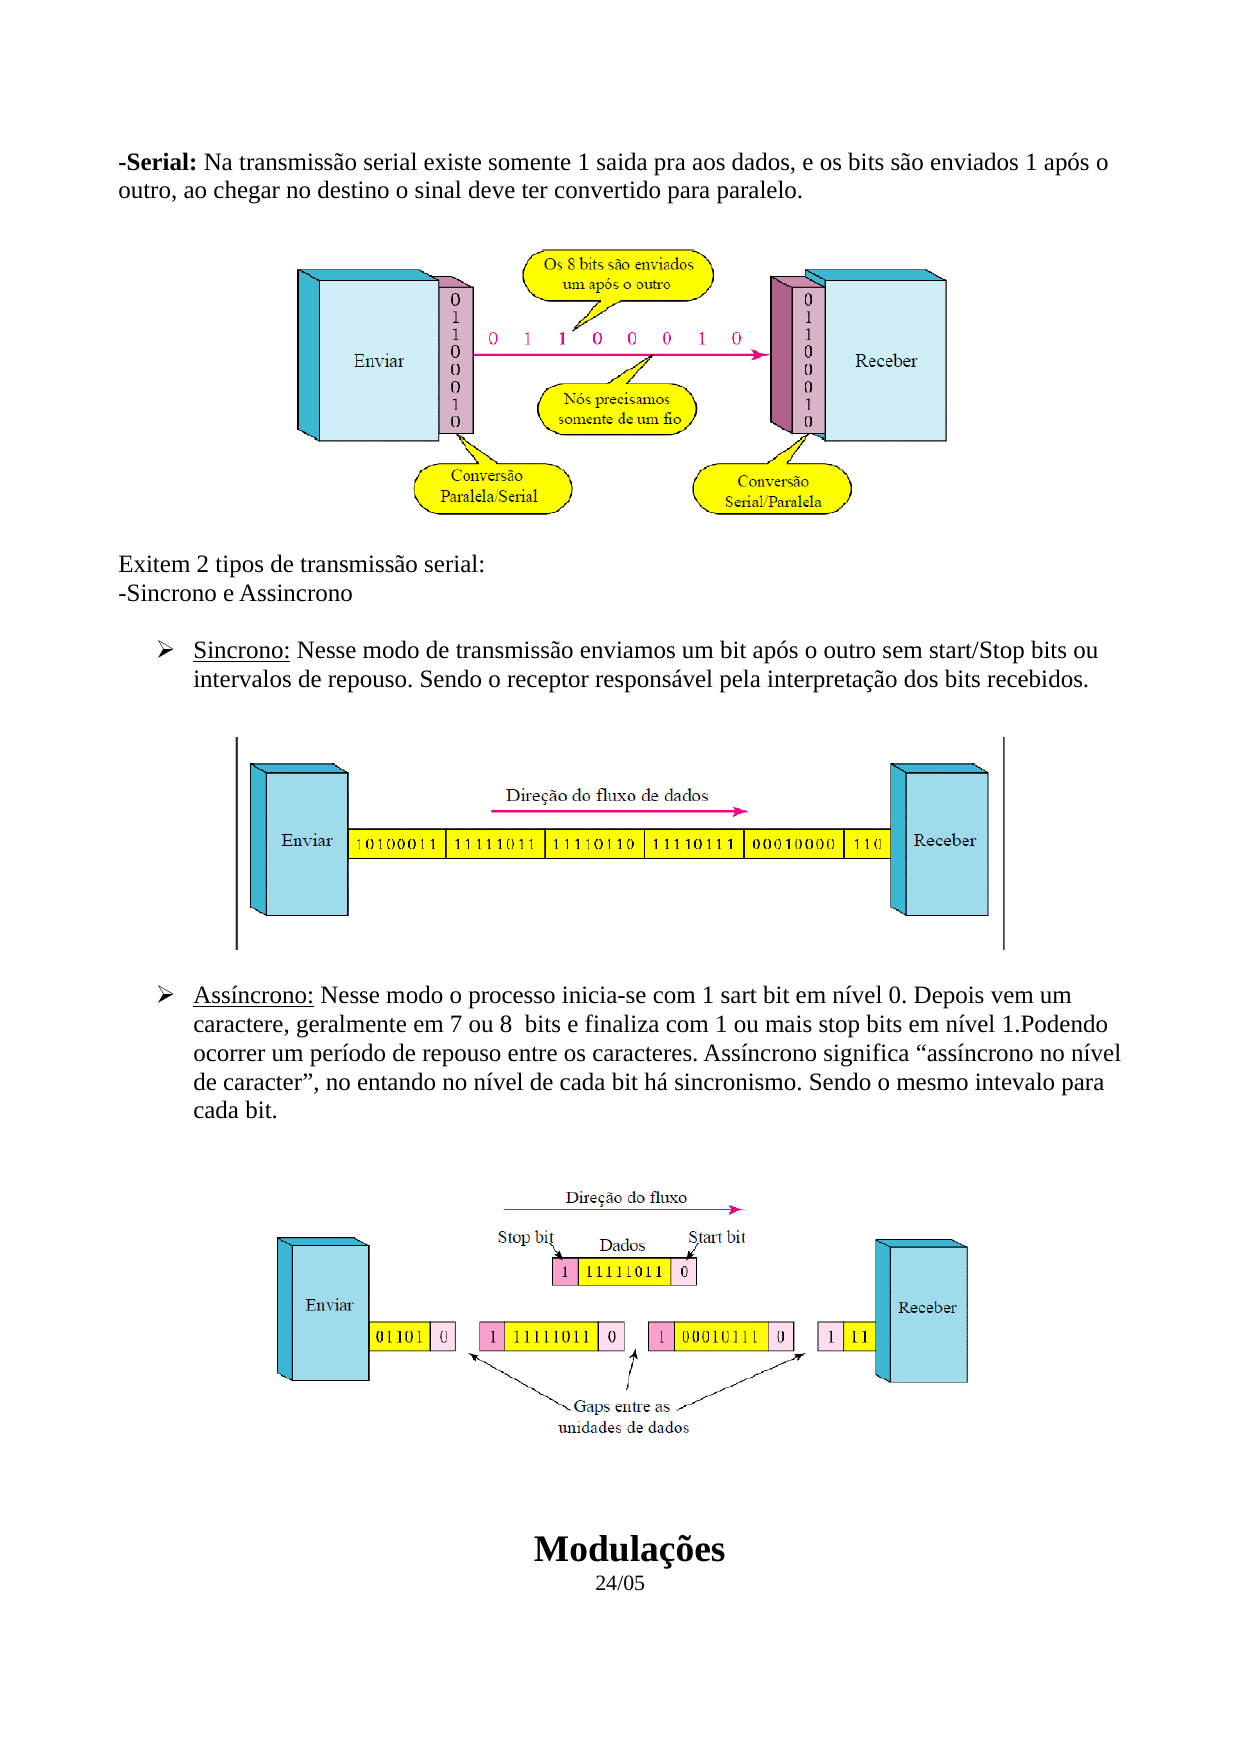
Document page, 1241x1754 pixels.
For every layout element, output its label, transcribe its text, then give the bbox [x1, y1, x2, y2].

text Modulações [118, 1527, 1122, 1570]
text -Sincrono e Assincrono [118, 578, 1122, 607]
text -Serial: Na transmissão serial existe somente 1 saida pra aos dados, e os bits são enviados 1 após o outro, ao chegar no destino o sinal deve ter convertido para paralelo. [118, 147, 1122, 204]
list Assíncrono: Nesse modo o processo inicia-se com 1 sart bit em nível 0. Depois vem um caractere, geralmente em 7 ou 8 bits e finaliza com 1 ou mais stop bits em nível 1.Podendo ocorrer um período de repouso entre os caracteres. Assíncrono significa “assíncrono no nível de caracter”, no entando no nível de cada bit há sincronismo. Sendo o mesmo intevalo para cada bit. [156, 981, 1122, 1124]
picture [279, 220, 980, 536]
list Sincrono: Nesse modo de transmissão enviamos um bit após o outro sem start/Stop bits ou intervalos de repouso. Sendo o receptor responsável pela interpretação dos bits recebidos. [156, 636, 1122, 693]
picture [235, 737, 1005, 950]
picture [272, 1150, 968, 1472]
text 24/05 [118, 1570, 1122, 1595]
text Exitem 2 tipos de transmissão serial: [118, 549, 1122, 578]
